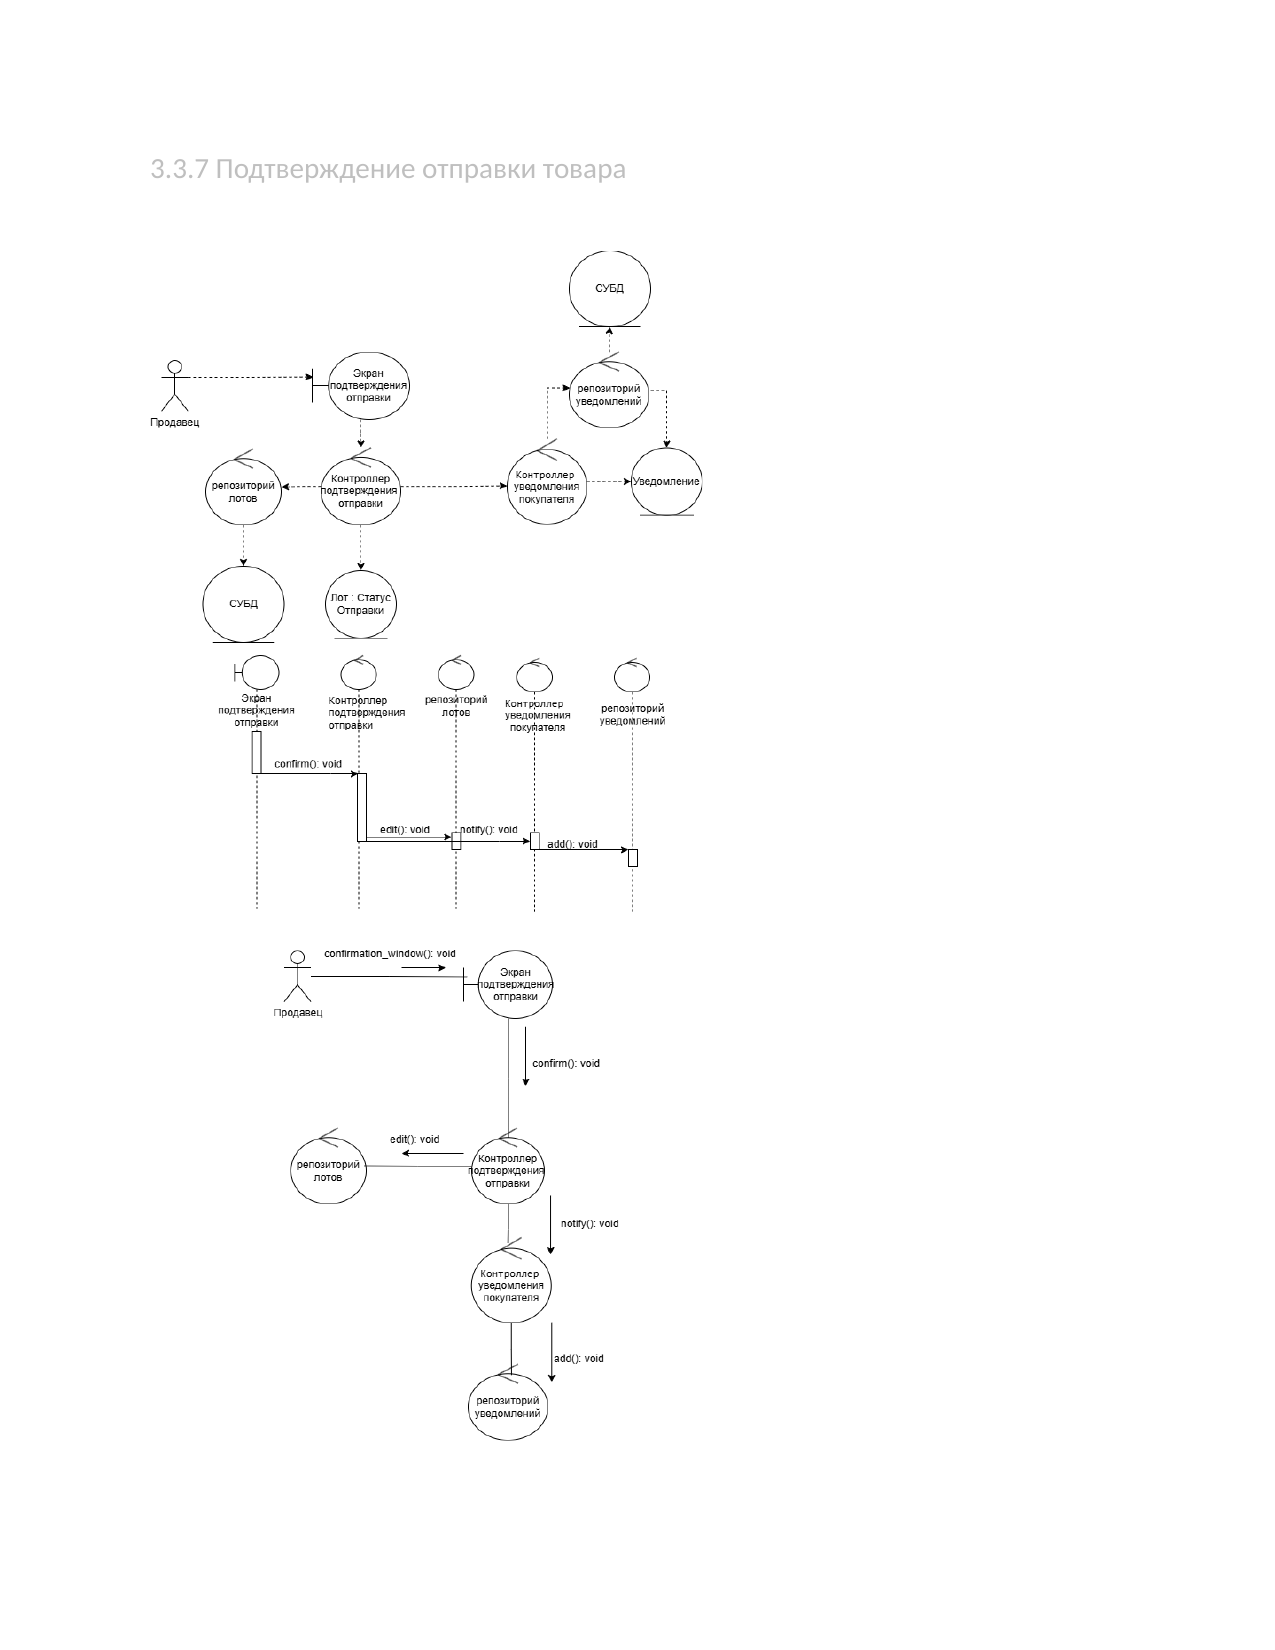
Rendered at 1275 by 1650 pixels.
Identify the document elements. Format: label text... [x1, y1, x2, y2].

subtitle 3.3.7 Подтверждение отправки товара [150, 150, 1125, 186]
